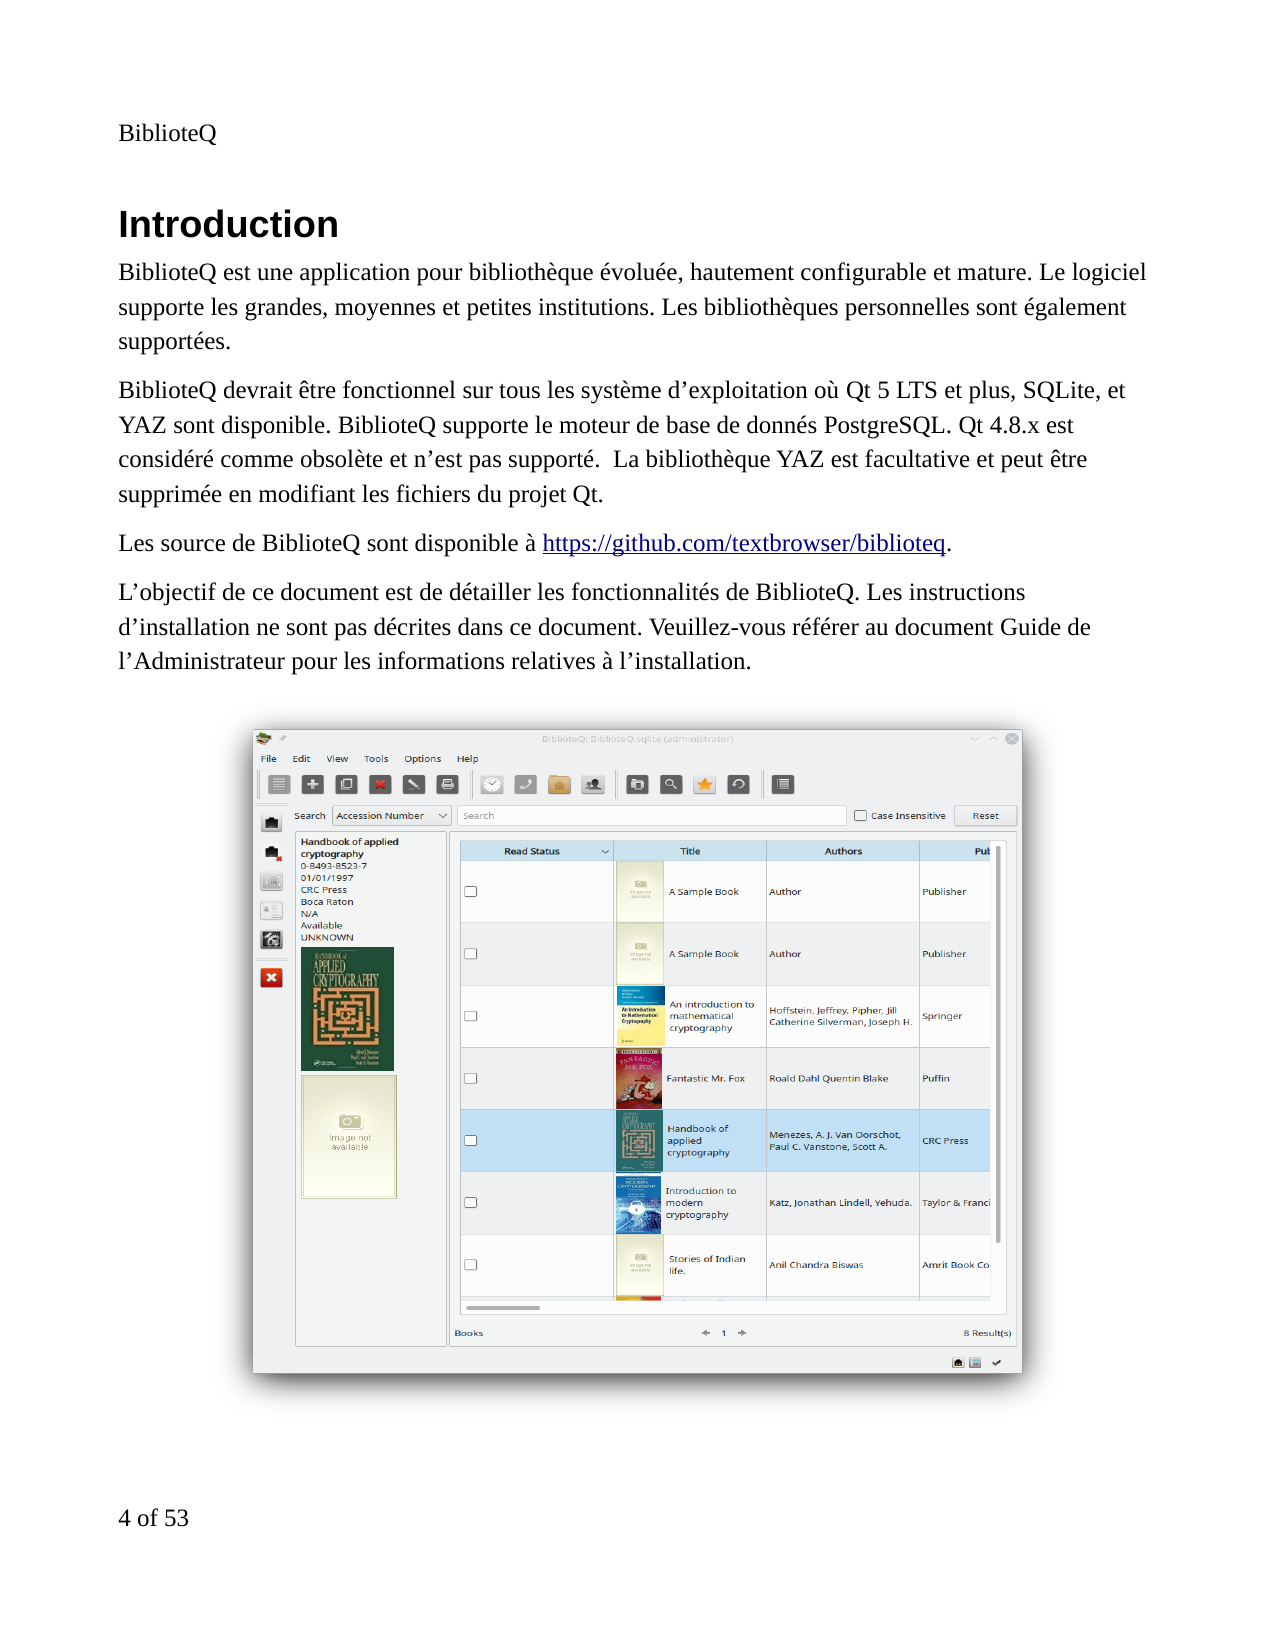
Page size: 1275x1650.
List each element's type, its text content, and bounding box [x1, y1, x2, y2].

text Les source de BiblioteQ sont disponible à https://github.com/textbrowser/biblioteq. [118, 528, 1157, 557]
subtitle Introduction [118, 201, 1157, 245]
text L’objectif de ce document est de détailler les fonctionnalités de BiblioteQ. Les instructions d’installation ne sont pas décrites dans ce document. Veuillez-vous référer au document Guide de l’Administrateur pour les informations relatives à l’installation. [118, 577, 1157, 675]
text BiblioteQ devrait être fonctionnel sur tous les système d’exploitation où Qt 5 LTS et plus, SQLite, et YAZ sont disponible. BiblioteQ supporte le moteur de base de donnés PostgreSQL. Qt 4.8.x est considéré comme obsolète et n’est pas supporté. La bibliothèque YAZ est facultative et peut être supprimée en modifiant les fichiers du projet Qt. [118, 376, 1157, 508]
text BiblioteQ est une application pour bibliothèque évoluée, hautement configurable et mature. Le logiciel supporte les grandes, moyennes et petites institutions. Les bibliothèques personnelles sont également supportées. [118, 257, 1157, 355]
picture [203, 694, 1072, 1424]
